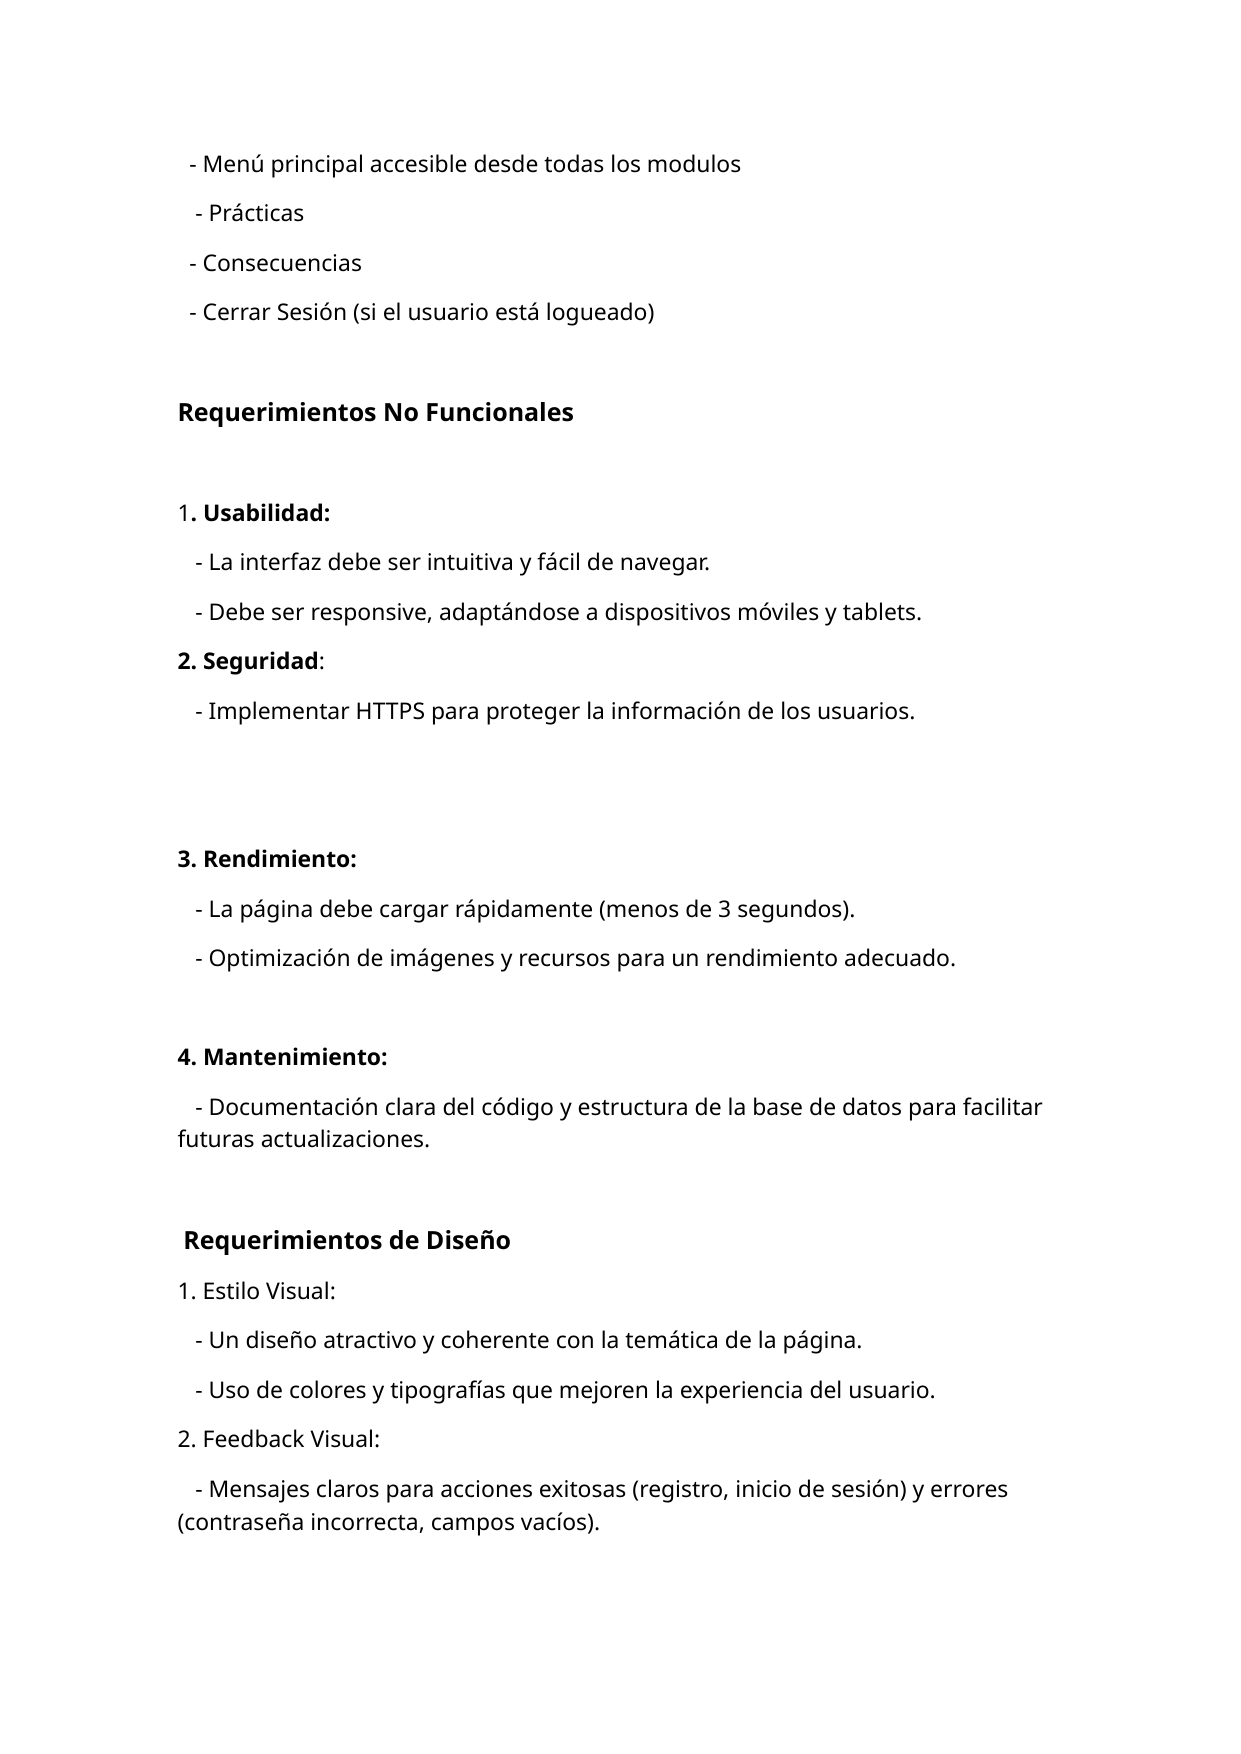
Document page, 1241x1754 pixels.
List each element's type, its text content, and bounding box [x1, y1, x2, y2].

text - La interfaz debe ser intuitiva y fácil de navegar. [177, 546, 1063, 578]
text - Un diseño atractivo y coherente con la temática de la página. [177, 1324, 1063, 1356]
text 2. Feedback Visual: [177, 1423, 1063, 1454]
text - Cerrar Sesión (si el usuario está logueado) [177, 296, 1063, 327]
text - Consecuencias [177, 247, 1063, 278]
text 2. Seguridad: [177, 645, 1063, 677]
text 3. Rendimiento: [177, 843, 1063, 874]
text Requerimientos No Funcionales [177, 395, 1063, 429]
text Requerimientos de Diseño [177, 1222, 1063, 1256]
text - Uso de colores y tipografías que mejoren la experiencia del usuario. [177, 1374, 1063, 1405]
text - Optimización de imágenes y recursos para un rendimiento adecuado. [177, 942, 1063, 973]
text - Debe ser responsive, adaptándose a dispositivos móviles y tablets. [177, 596, 1063, 627]
text - La página debe cargar rápidamente (menos de 3 segundos). [177, 893, 1063, 924]
text - Implementar HTTPS para proteger la información de los usuarios. [177, 695, 1063, 726]
text 1. Usabilidad: [177, 497, 1063, 528]
text 4. Mantenimiento: [177, 1041, 1063, 1072]
text - Documentación clara del código y estructura de la base de datos para facilitar futuras actualizaciones. [177, 1091, 1063, 1155]
text - Menú principal accesible desde todas los modulos [177, 148, 1063, 179]
text 1. Estilo Visual: [177, 1275, 1063, 1306]
text - Prácticas [177, 197, 1063, 228]
text - Mensajes claros para acciones exitosas (registro, inicio de sesión) y errores (contraseña incorrecta, campos vacíos). [177, 1473, 1063, 1537]
